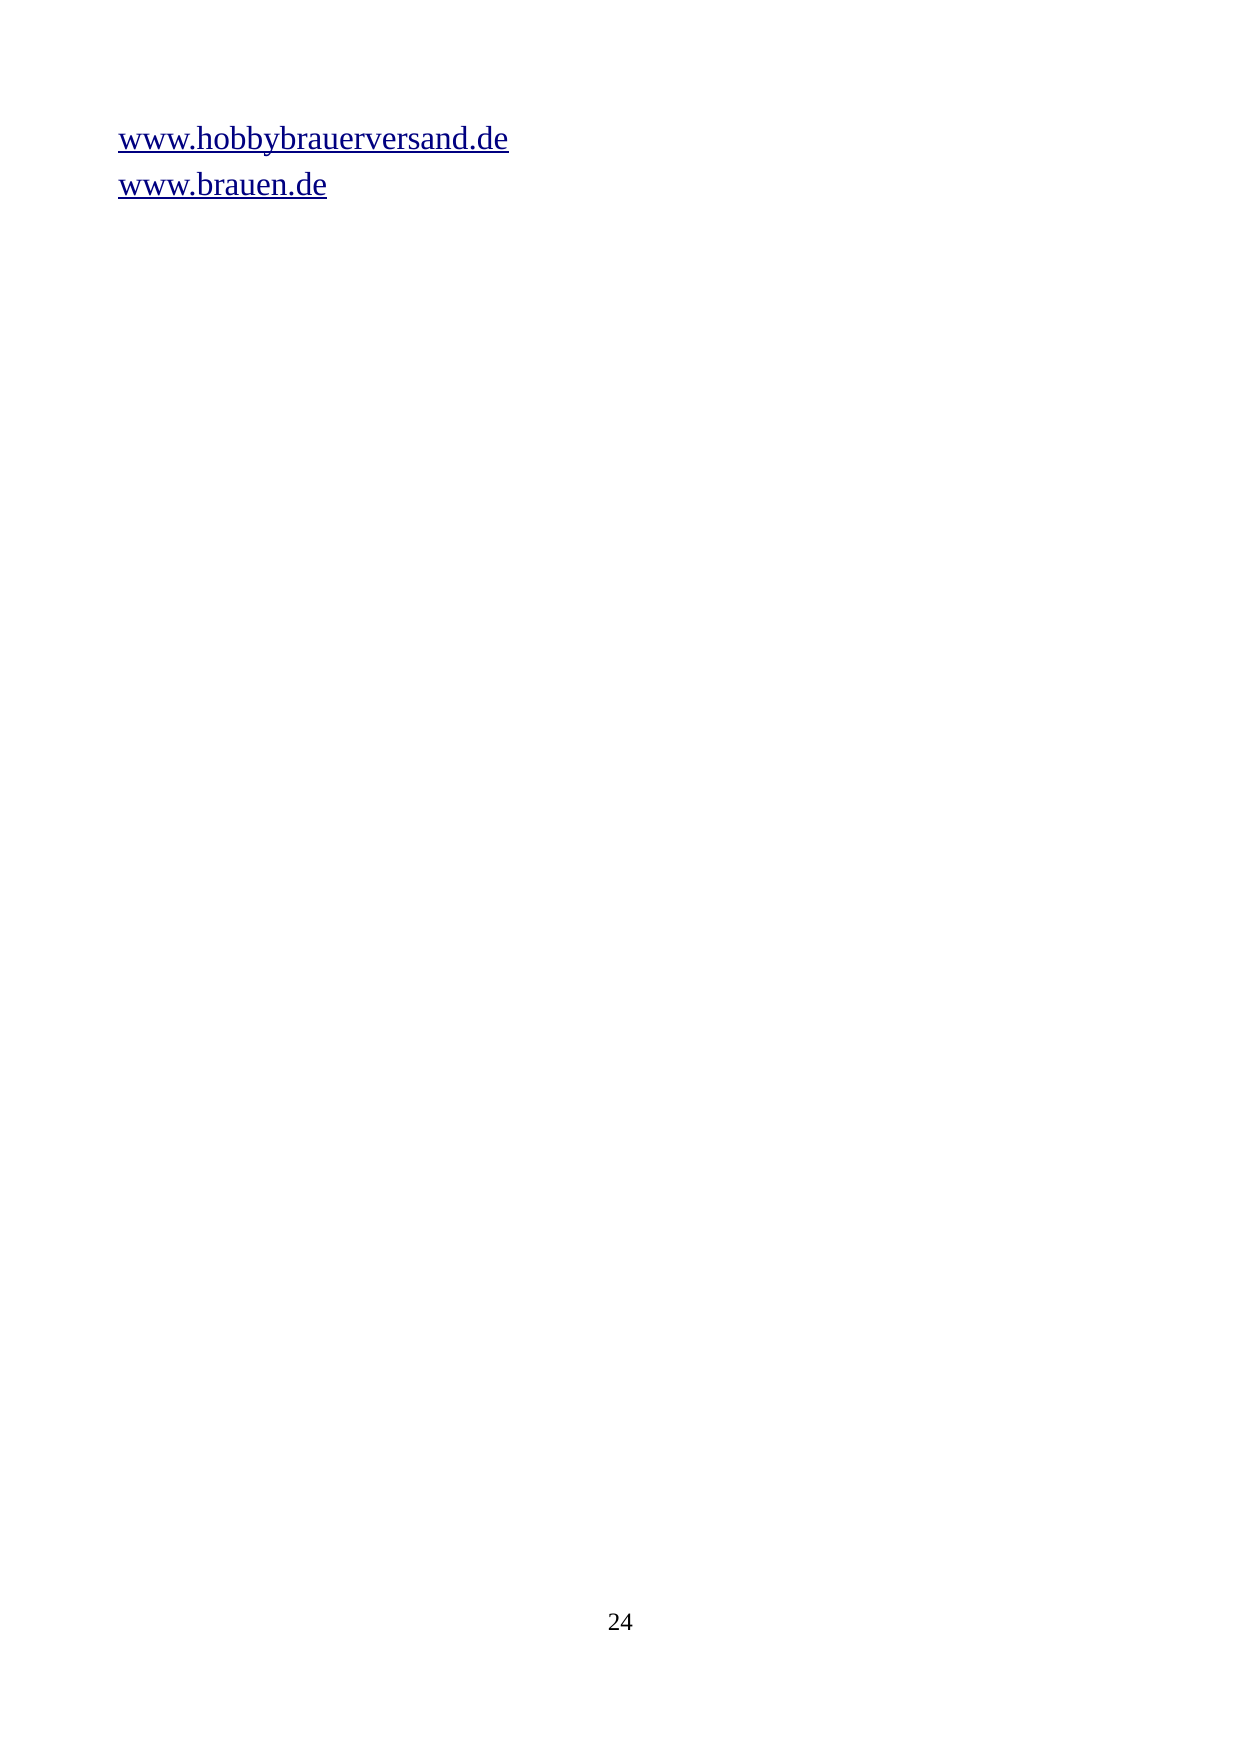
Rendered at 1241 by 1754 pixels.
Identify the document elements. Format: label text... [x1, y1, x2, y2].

text www.hobbybrauerversand.de www.brauen.de [118, 118, 1122, 202]
